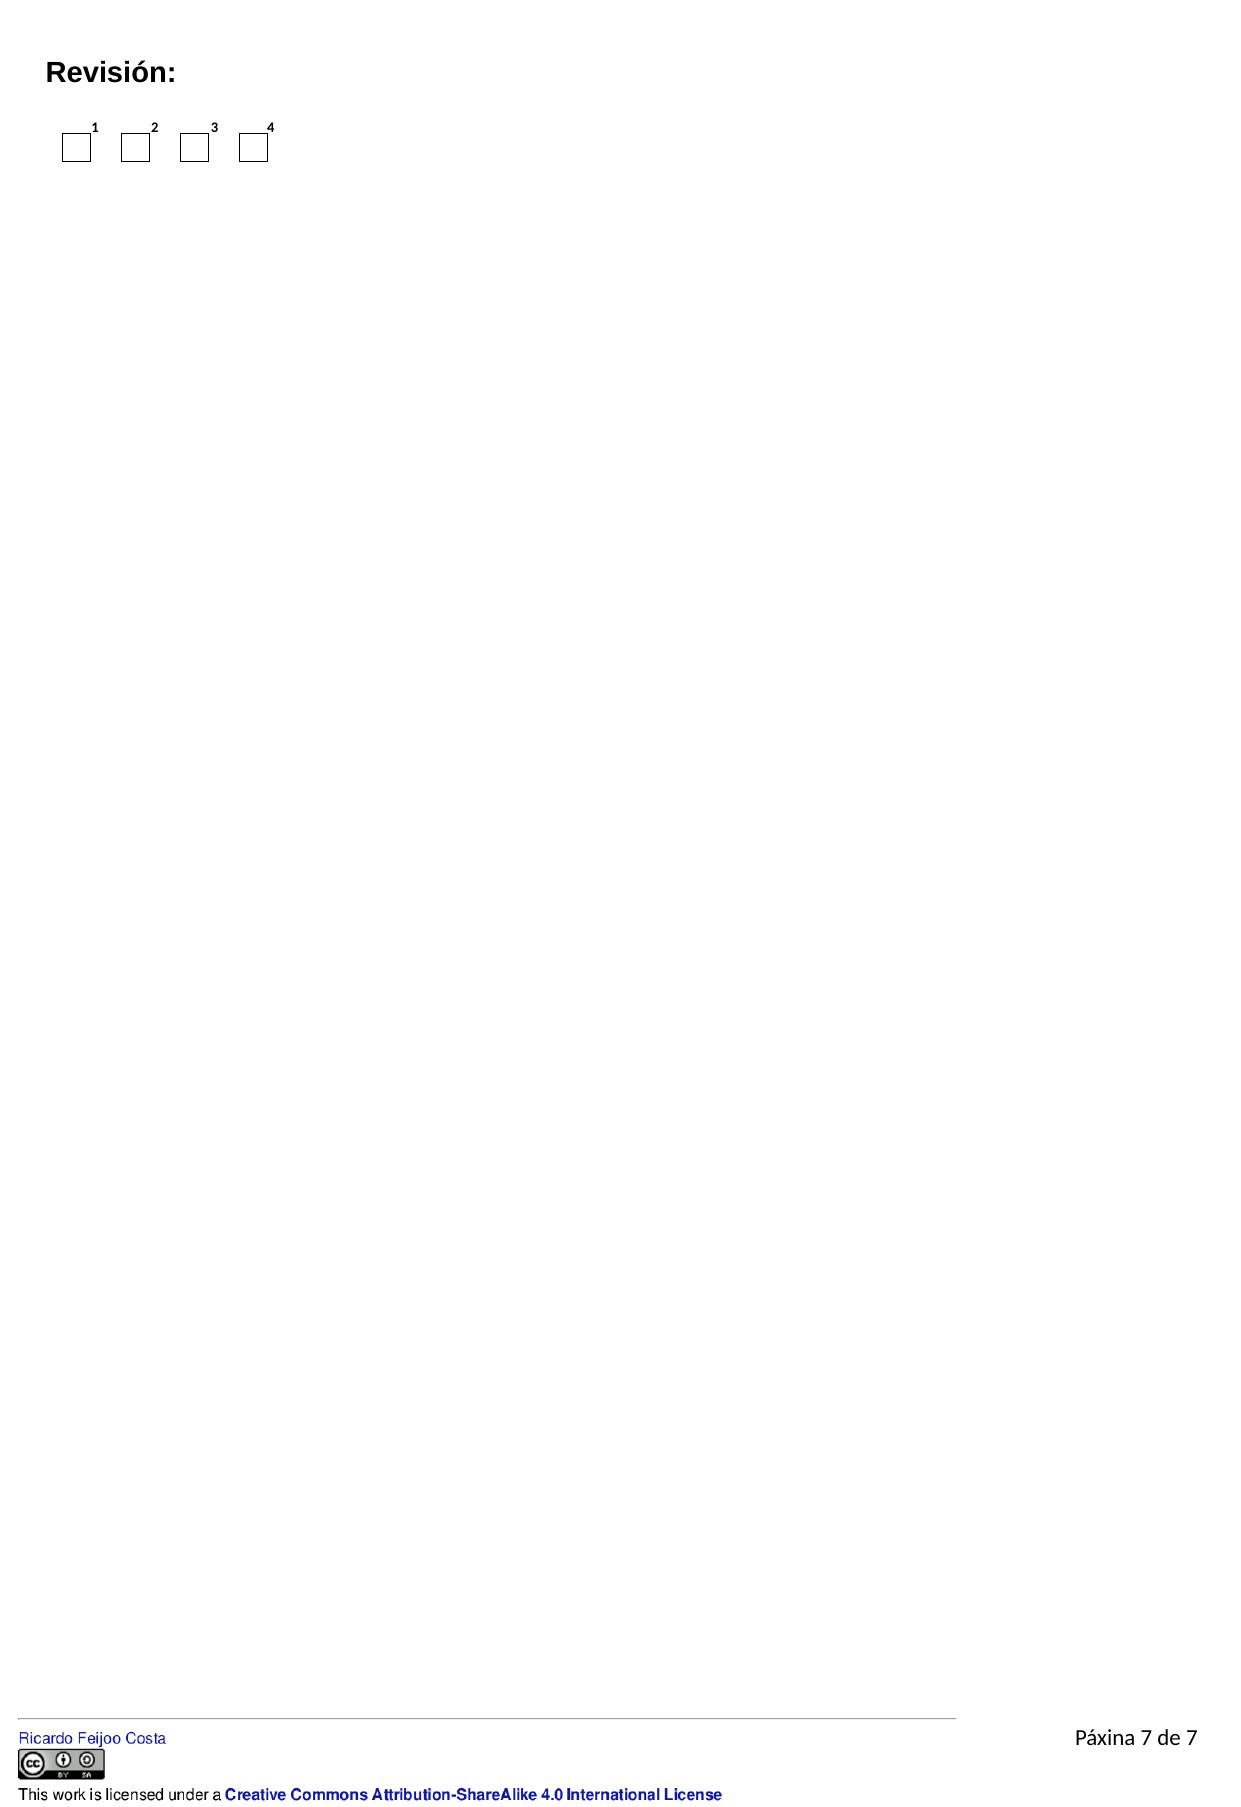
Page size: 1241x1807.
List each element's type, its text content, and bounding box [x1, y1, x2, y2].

text 1 2 3 4 [45, 106, 1197, 136]
picture [8, 1713, 957, 1805]
subtitle Revisión: [45, 55, 1197, 88]
